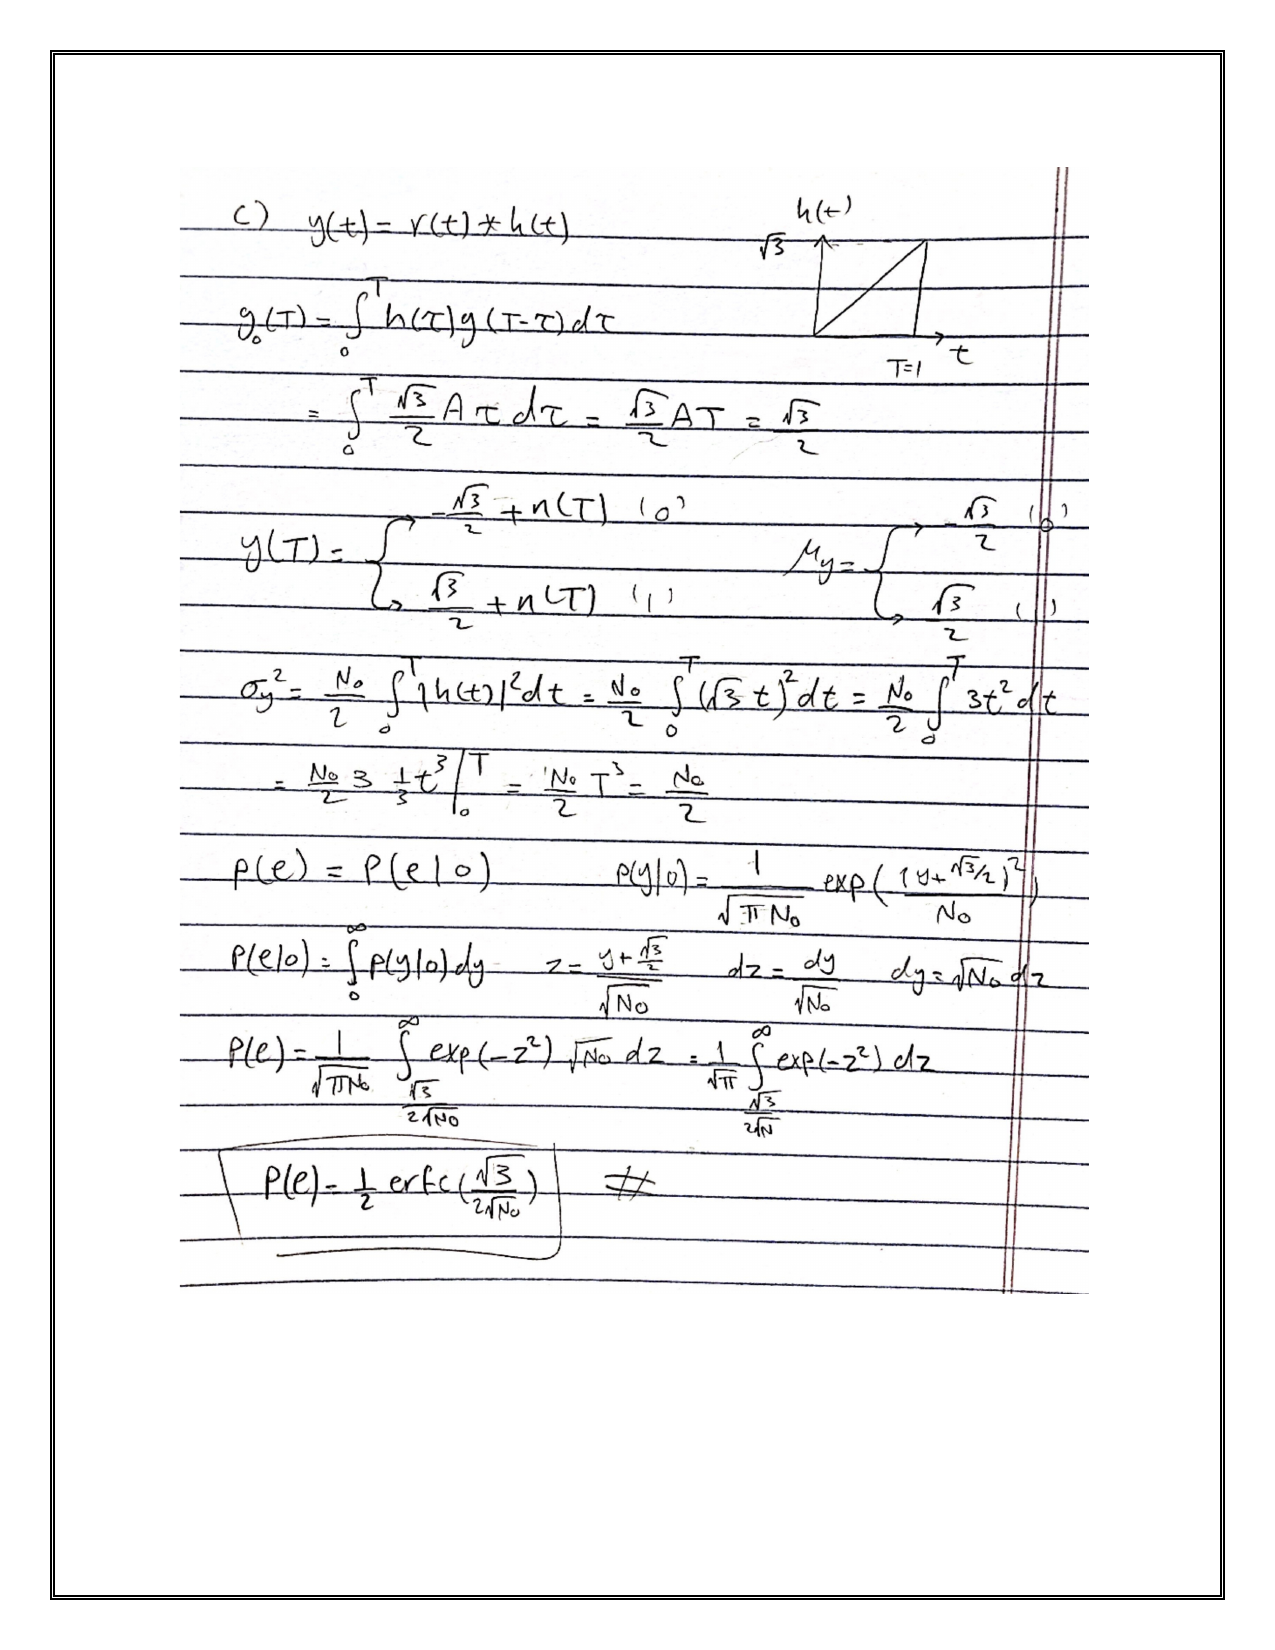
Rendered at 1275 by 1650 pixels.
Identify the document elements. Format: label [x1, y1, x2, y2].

picture [179, 167, 1089, 1294]
